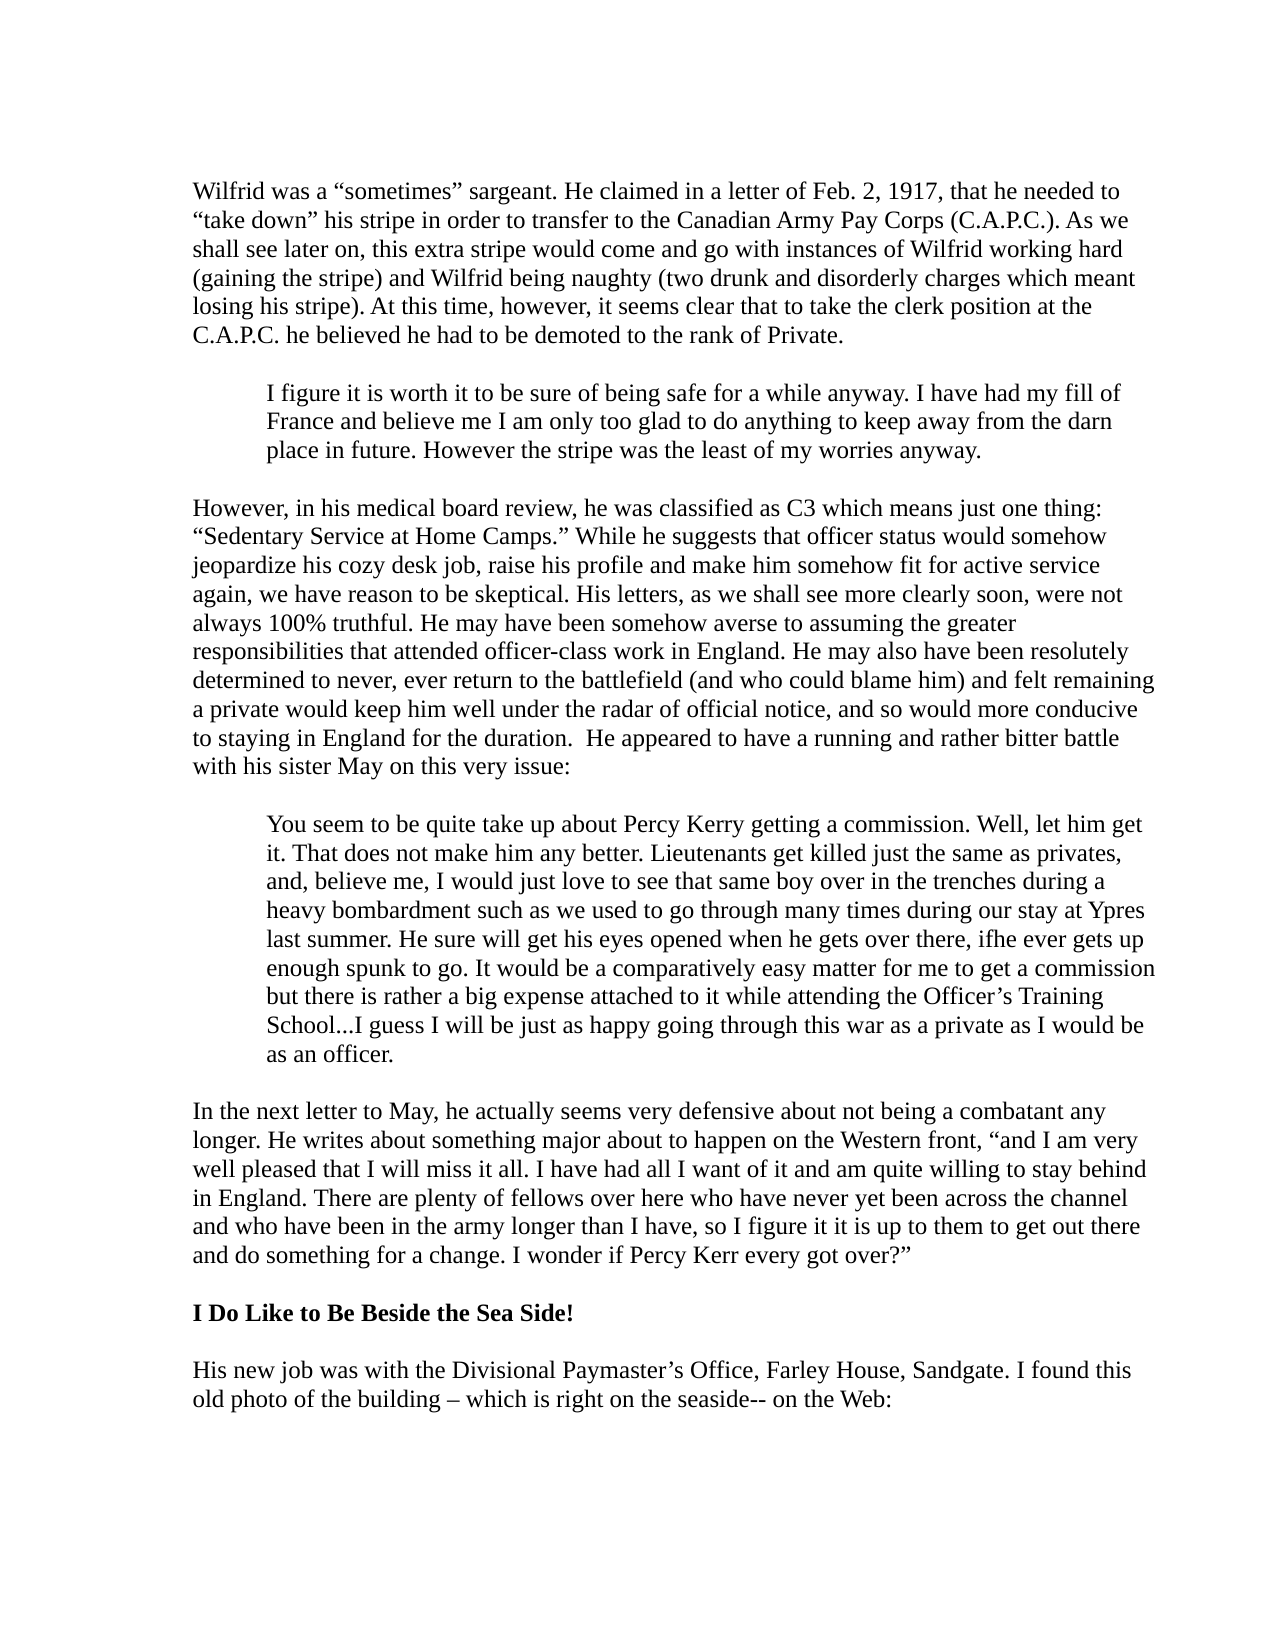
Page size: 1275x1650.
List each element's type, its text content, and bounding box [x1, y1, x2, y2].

text However, in his medical board review, he was classified as C3 which means just one thing: “Sedentary Service at Home Camps.” While he suggests that officer status would somehow jeopardize his cozy desk job, raise his profile and make him somehow fit for active service again, we have reason to be skeptical. His letters, as we shall see more clearly soon, were not always 100% truthful. He may have been somehow averse to assuming the greater responsibilities that attended officer-class work in England. He may also have been resolutely determined to never, ever return to the battlefield (and who could blame him) and felt remaining a private would keep him well under the radar of official notice, and so would more conducive to staying in England for the duration. He appeared to have a running and rather bitter battle with his sister May on this very issue: [192, 493, 1158, 780]
text His new job was with the Divisional Paymaster’s Office, Farley House, Sandgate. I found this old photo of the building – which is right on the seaside-- on the Web: [192, 1355, 1158, 1413]
text I figure it is worth it to be sure of being safe for a while anyway. I have had my fill of France and believe me I am only too glad to do anything to keep away from the darn place in future. However the stripe was the least of my worries anyway. [266, 378, 1158, 464]
text You seem to be quite take up about Percy Kerry getting a commission. Well, let him get it. That does not make him any better. Lieutenants get killed just the same as privates, and, believe me, I would just love to see that same boy over in the trenches during a heavy bombardment such as we used to go through many times during our stay at Ypres last summer. He sure will get his eyes opened when he gets over there, ifhe ever gets up enough spunk to go. It would be a comparatively easy matter for me to get a commission but there is rather a big expense attached to it while attending the Officer’s Training School...I guess I will be just as happy going through this war as a private as I would be as an officer. [266, 809, 1158, 1068]
text I Do Like to Be Beside the Sea Side! [192, 1298, 1158, 1326]
text In the next letter to May, he actually seems very defensive about not being a combatant any longer. He writes about something major about to happen on the Western front, “and I am very well pleased that I will miss it all. I have had all I want of it and am quite willing to stay behind in England. There are plenty of fellows over here who have never yet been across the channel and who have been in the army longer than I have, so I figure it it is up to them to get out there and do something for a change. I wonder if Percy Kerr every got over?” [192, 1096, 1158, 1269]
text Wilfrid was a “sometimes” sargeant. He claimed in a letter of Feb. 2, 1917, that he needed to “take down” his stripe in order to transfer to the Canadian Army Pay Corps (C.A.P.C.). As we shall see later on, this extra stripe would come and go with instances of Wilfrid working hard (gaining the stripe) and Wilfrid being naughty (two drunk and disorderly charges which meant losing his stripe). At this time, however, it seems clear that to take the clerk position at the C.A.P.C. he believed he had to be demoted to the rank of Private. [192, 176, 1158, 349]
